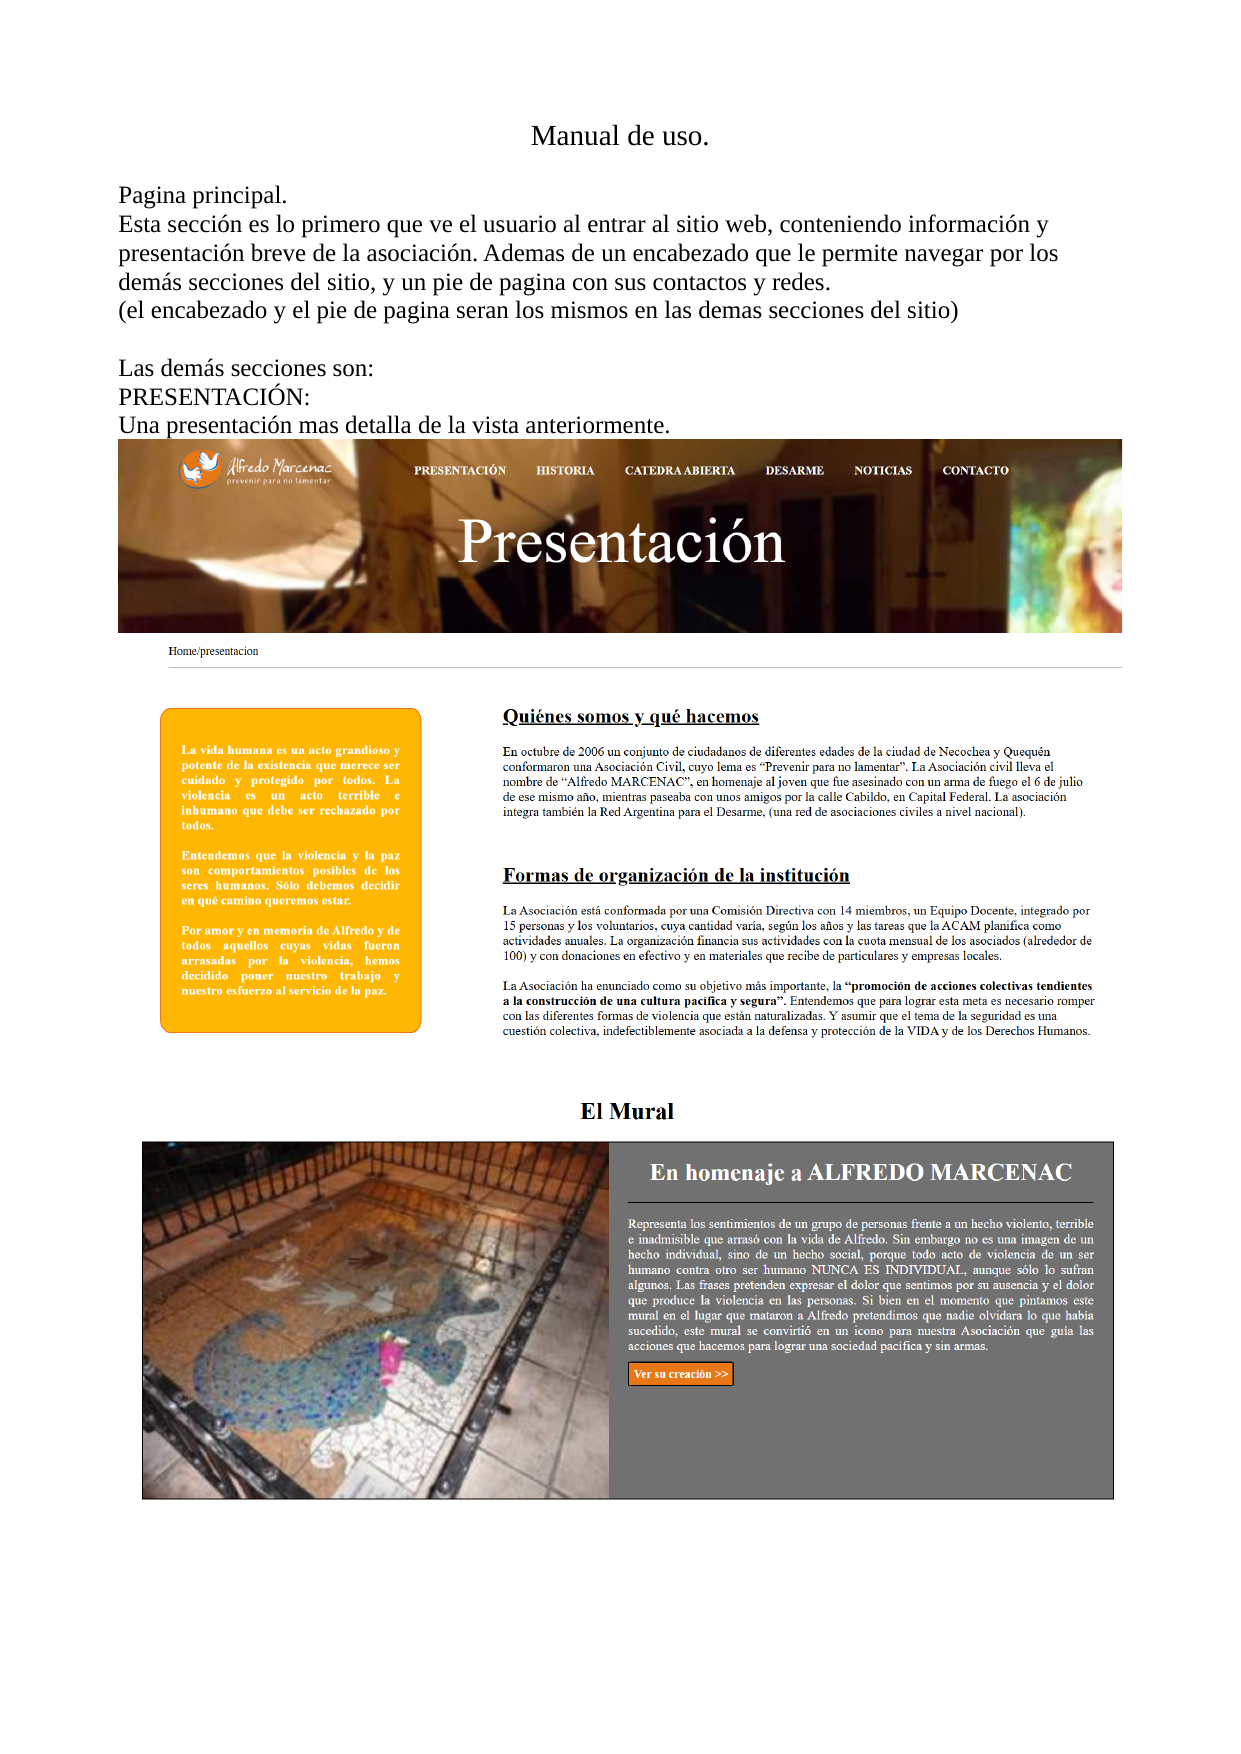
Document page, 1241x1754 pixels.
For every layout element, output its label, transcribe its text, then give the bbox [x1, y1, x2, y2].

text Manual de uso. [118, 118, 1122, 152]
text PRESENTACIÓN: [118, 382, 1122, 410]
picture [118, 698, 1133, 1514]
text Una presentación mas detalla de la vista anteriormente. [118, 410, 1122, 439]
text Las demás secciones son: [118, 353, 1122, 382]
picture [118, 439, 1123, 670]
text Esta sección es lo primero que ve el usuario al entrar al sitio web, conteniendo información y presentación breve de la asociación. Ademas de un encabezado que le permite navegar por los demás secciones del sitio, y un pie de pagina con sus contactos y redes. [118, 209, 1122, 295]
text (el encabezado y el pie de pagina seran los mismos en las demas secciones del sitio) [118, 295, 1122, 324]
text Pagina principal. [118, 180, 1122, 209]
